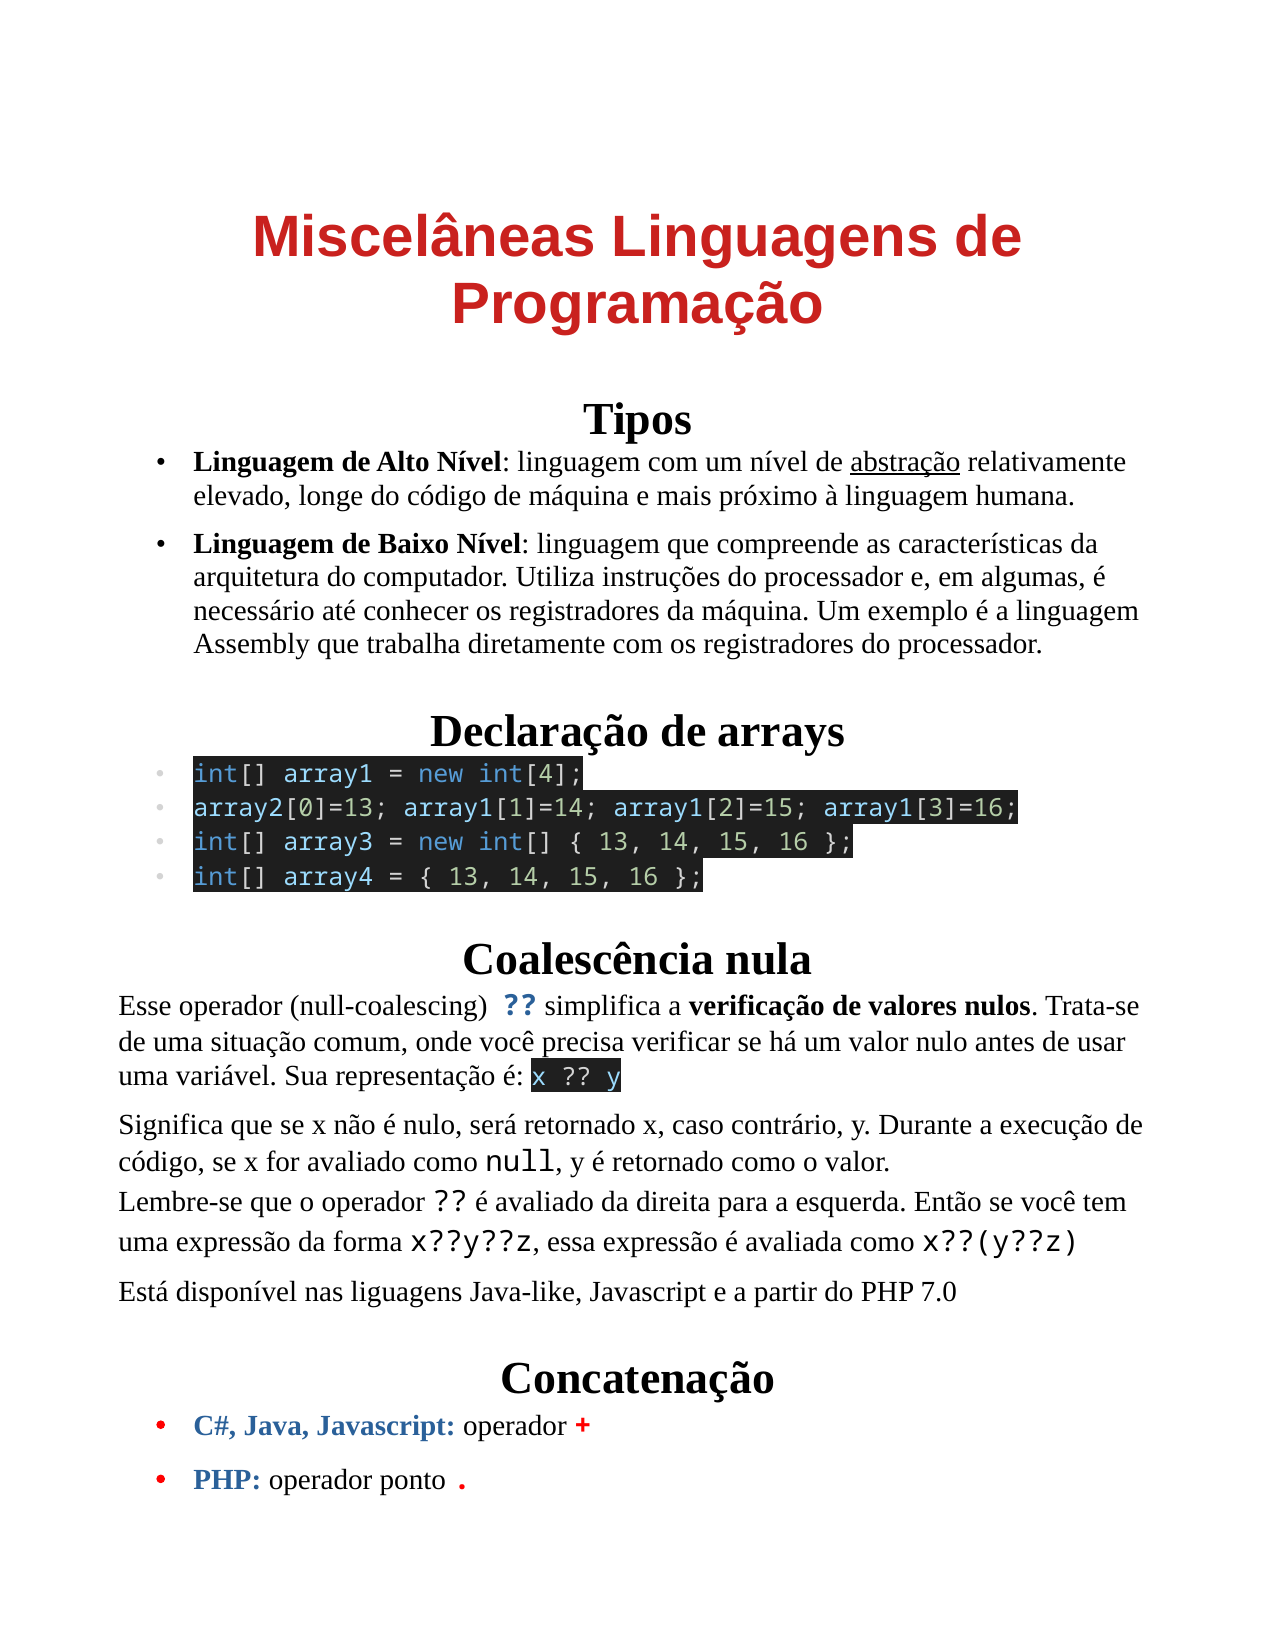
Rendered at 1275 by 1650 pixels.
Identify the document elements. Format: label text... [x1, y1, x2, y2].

list int[] array3 = new int[] { 13, 14, 15, 16 }; [156, 824, 1157, 858]
subtitle Concatenação [118, 1351, 1157, 1404]
title Miscelâneas Linguagens de Programação [118, 201, 1157, 336]
subtitle Declaração de arrays [118, 703, 1157, 756]
text Esse operador (null-coalescing) ?? simplifica a verificação de valores nulos. Trata-se de uma situação comum, onde você precisa verificar se há um valor nulo antes de usar uma variável. Sua representação é: x ?? y [118, 984, 1157, 1092]
list C#, Java, Javascript: operador + [156, 1404, 1157, 1443]
subtitle Coalescência nula [118, 932, 1157, 984]
list int[] array1 = new int[4]; [156, 756, 1157, 790]
text Está disponível nas liguagens Java-like, Javascript e a partir do PHP 7.0 [118, 1274, 1157, 1308]
list Linguagem de Alto Nível: linguagem com um nível de abstração relativamente elevado, longe do código de máquina e mais próximo à linguagem humana. [156, 444, 1157, 511]
text Significa que se x não é nulo, será retornado x, caso contrário, y. Durante a execução de código, se x for avaliado como null, y é retornado como o valor. Lembre-se que o operador ?? é avaliado da direita para a esquerda. Então se você tem uma expressão da forma x??y??z, essa expressão é avaliada como x??(y??z) [118, 1107, 1157, 1259]
subtitle Tipos [118, 391, 1157, 444]
list PHP: operador ponto . [156, 1458, 1157, 1498]
list array2[0]=13; array1[1]=14; array1[2]=15; array1[3]=16; [156, 790, 1157, 824]
list Linguagem de Baixo Nível: linguagem que compreende as características da arquitetura do computador. Utiliza instruções do processador e, em algumas, é necessário até conhecer os registradores da máquina. Um exemplo é a linguagem Assembly que trabalha diretamente com os registradores do processador. [156, 526, 1157, 660]
list int[] array4 = { 13, 14, 15, 16 }; [156, 858, 1157, 892]
